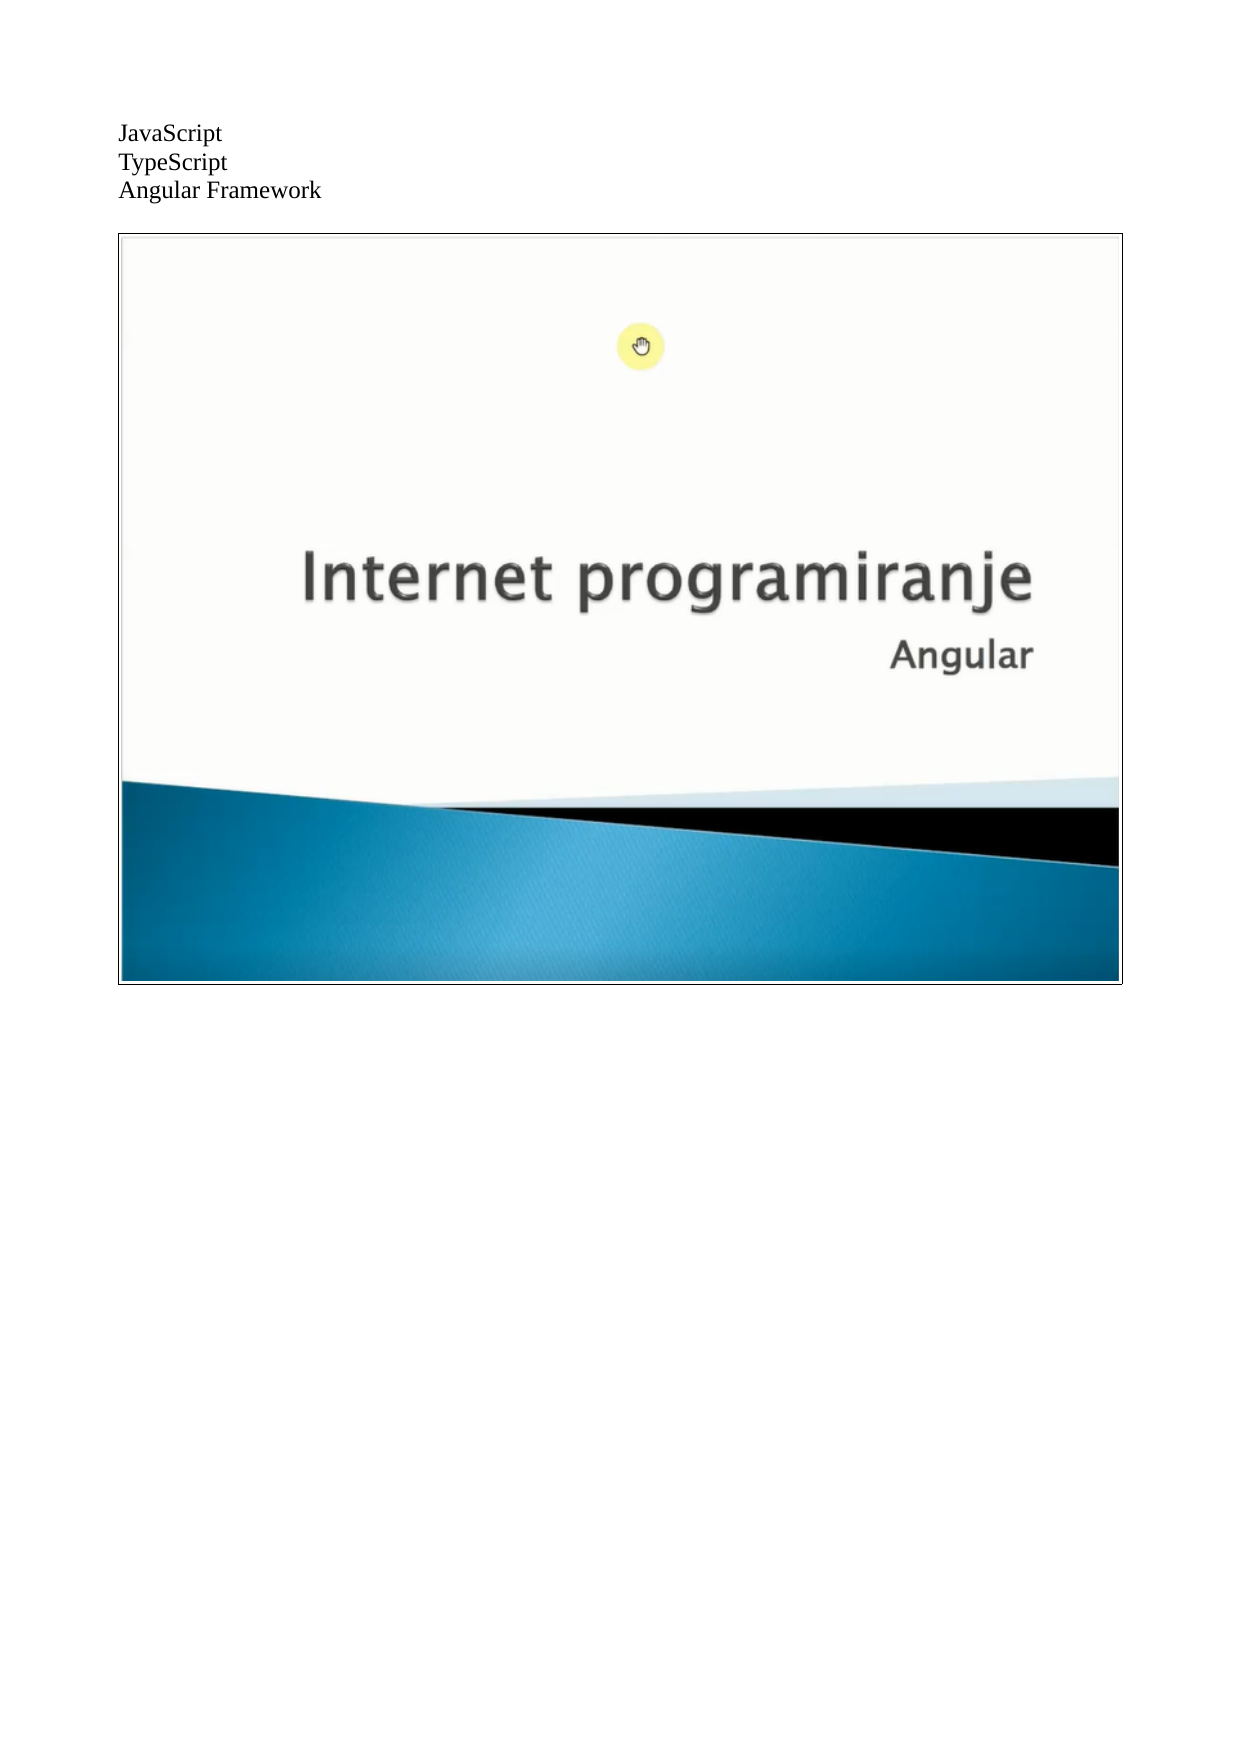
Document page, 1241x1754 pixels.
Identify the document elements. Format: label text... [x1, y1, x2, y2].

picture [121, 236, 1119, 981]
text JavaScript [118, 118, 1122, 147]
text Angular Framework [118, 176, 1122, 204]
text TypeScript [118, 147, 1122, 176]
